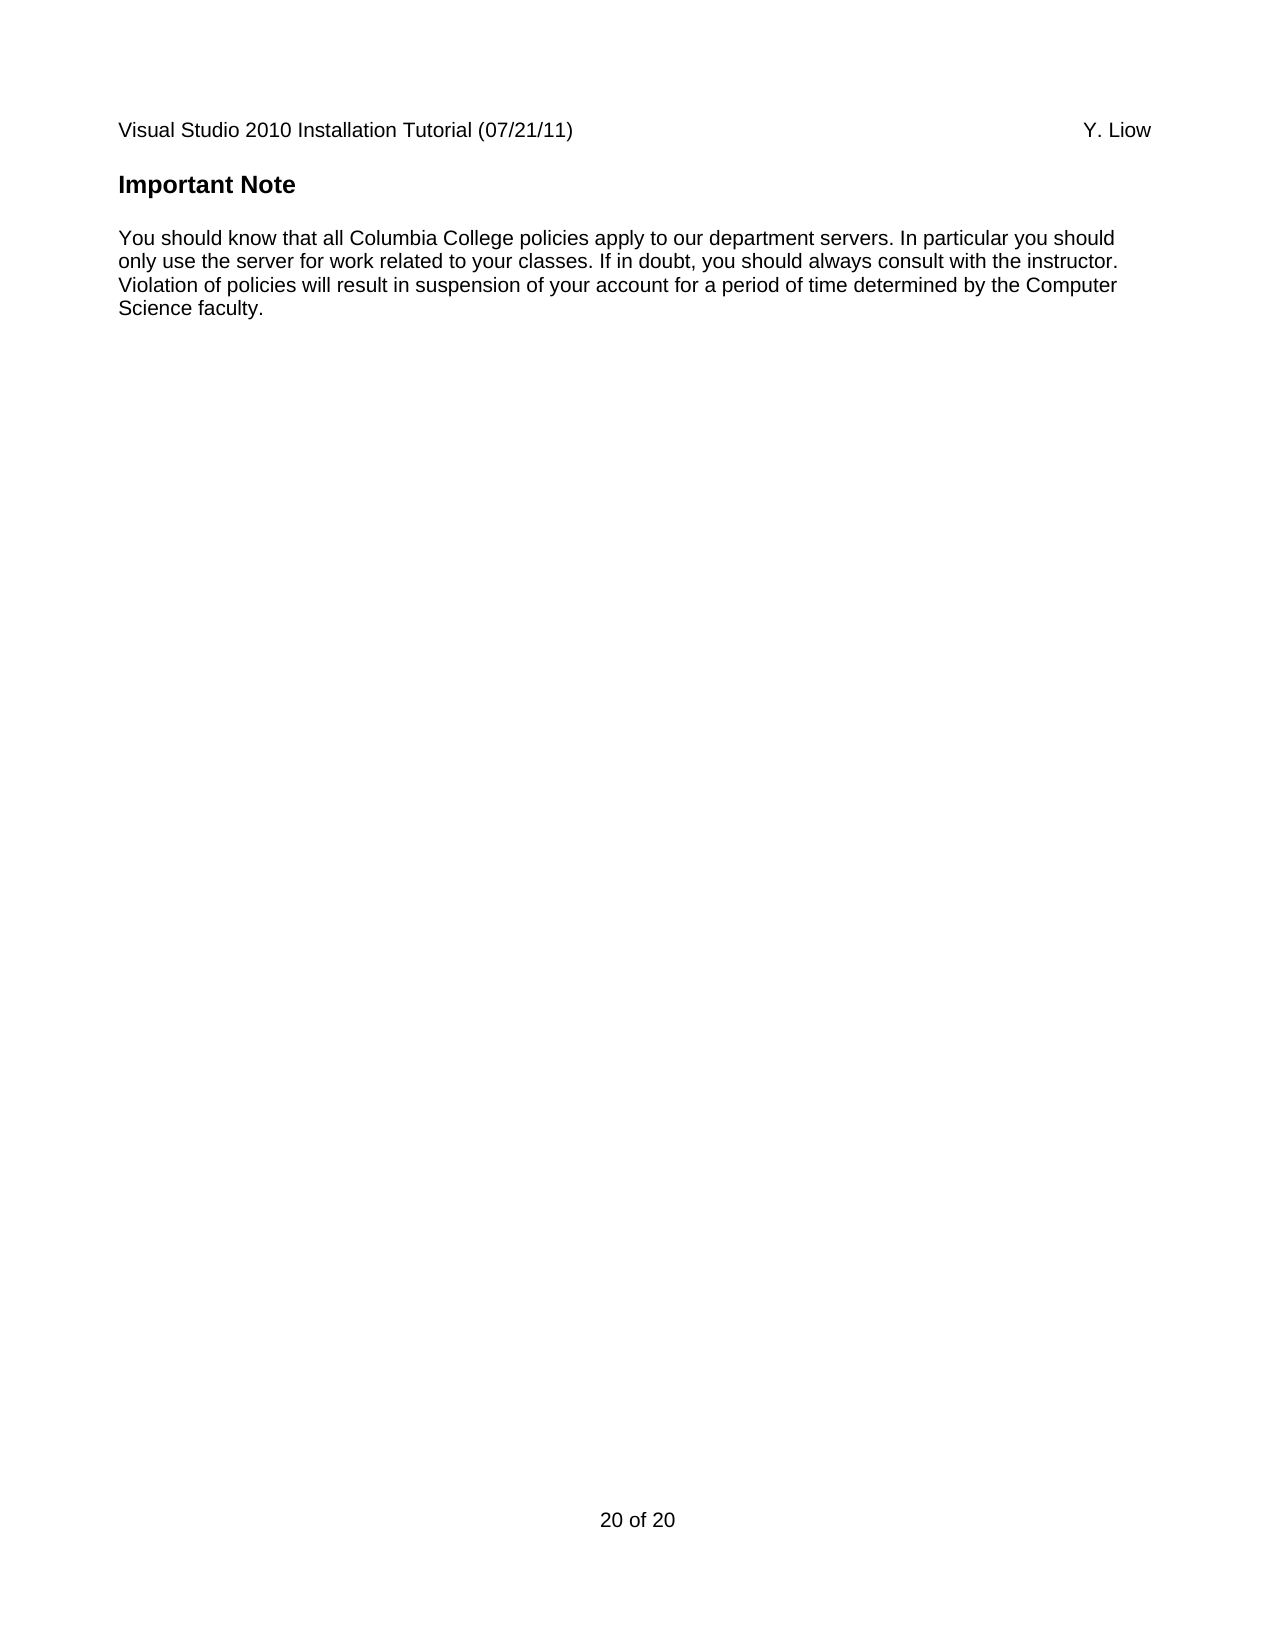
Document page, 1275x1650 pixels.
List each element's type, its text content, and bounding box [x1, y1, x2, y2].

text You should know that all Columbia College policies apply to our department servers. In particular you should only use the server for work related to your classes. If in doubt, you should always consult with the instructor. Violation of policies will result in suspension of your account for a period of time determined by the Computer Science faculty. [118, 227, 1157, 319]
text Important Note [118, 171, 1157, 199]
